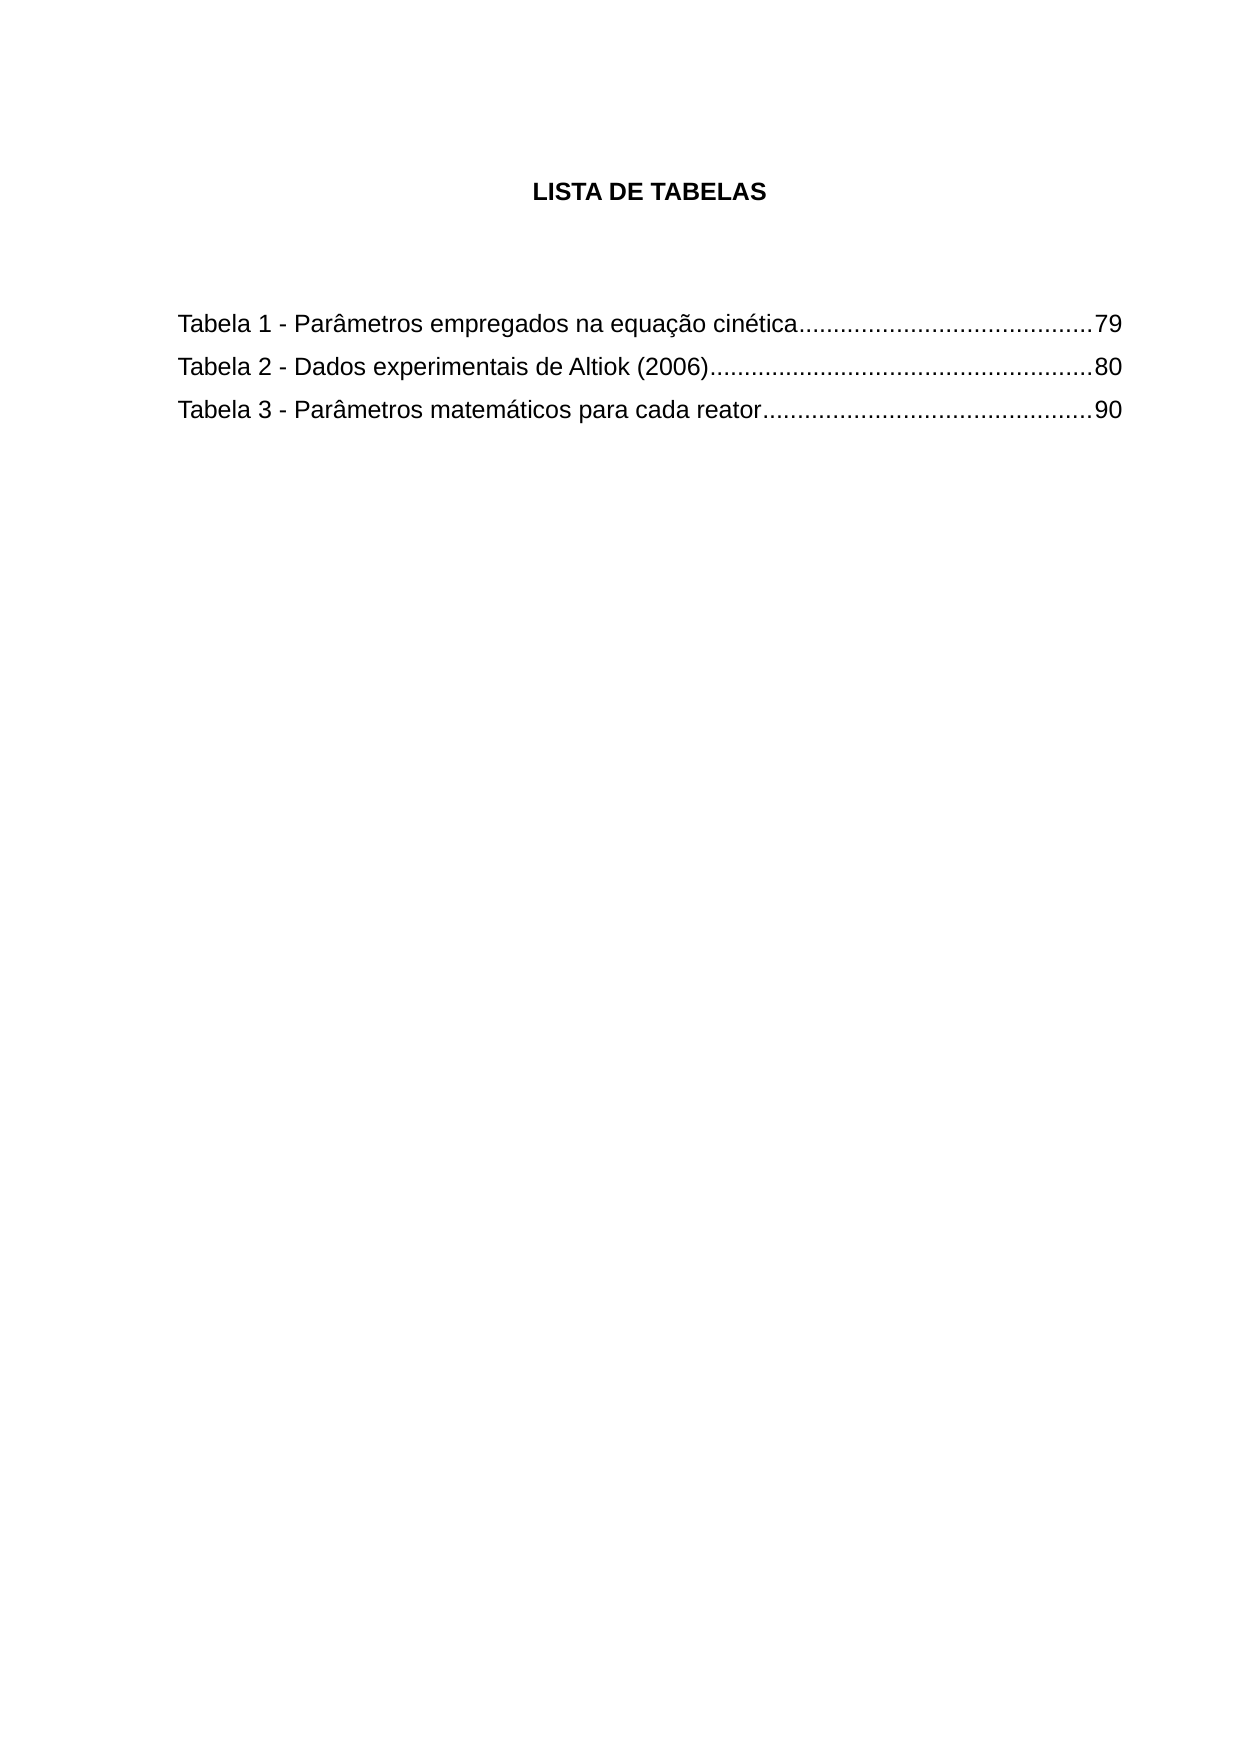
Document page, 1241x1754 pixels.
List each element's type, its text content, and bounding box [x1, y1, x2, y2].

subtitle LISTA DE TABELAS [177, 177, 1122, 206]
text Tabela 2 - Dados experimentais de Altiok (2006) 80 [177, 352, 1122, 381]
text Tabela 3 - Parâmetros matemáticos para cada reator 90 [177, 395, 1122, 424]
text Tabela 1 - Parâmetros empregados na equação cinética 79 [177, 309, 1122, 338]
